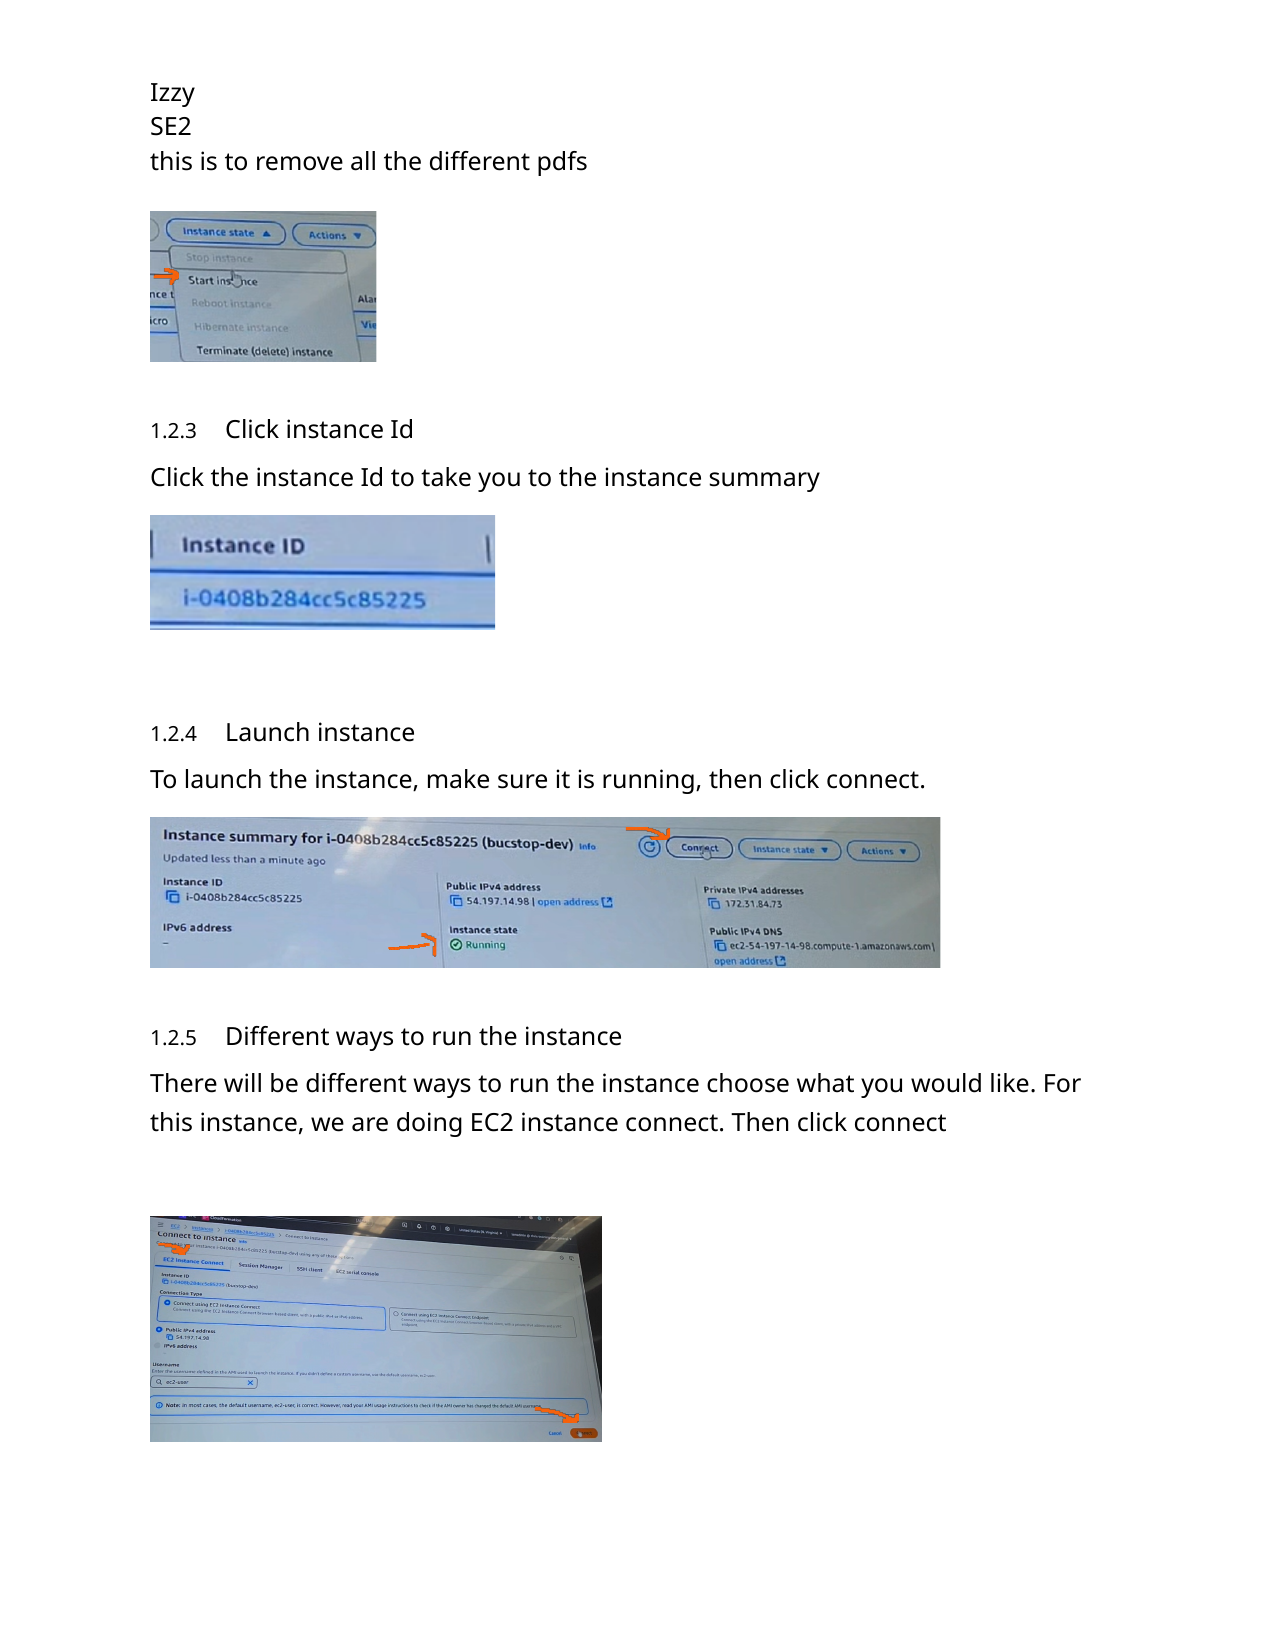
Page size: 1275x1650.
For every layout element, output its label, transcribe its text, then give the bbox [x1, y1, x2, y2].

subtitle Launch instance [150, 714, 1125, 748]
subtitle Different ways to run the instance [150, 1018, 1125, 1052]
text To launch the instance, make sure it is running, then click connect. [150, 762, 1125, 796]
text There will be different ways to run the instance choose what you would like. For this instance, we are doing EC2 instance connect. Then click connect [150, 1066, 1125, 1139]
text Click the instance Id to take you to the instance summary [150, 459, 1125, 493]
subtitle Click instance Id [150, 412, 1125, 446]
